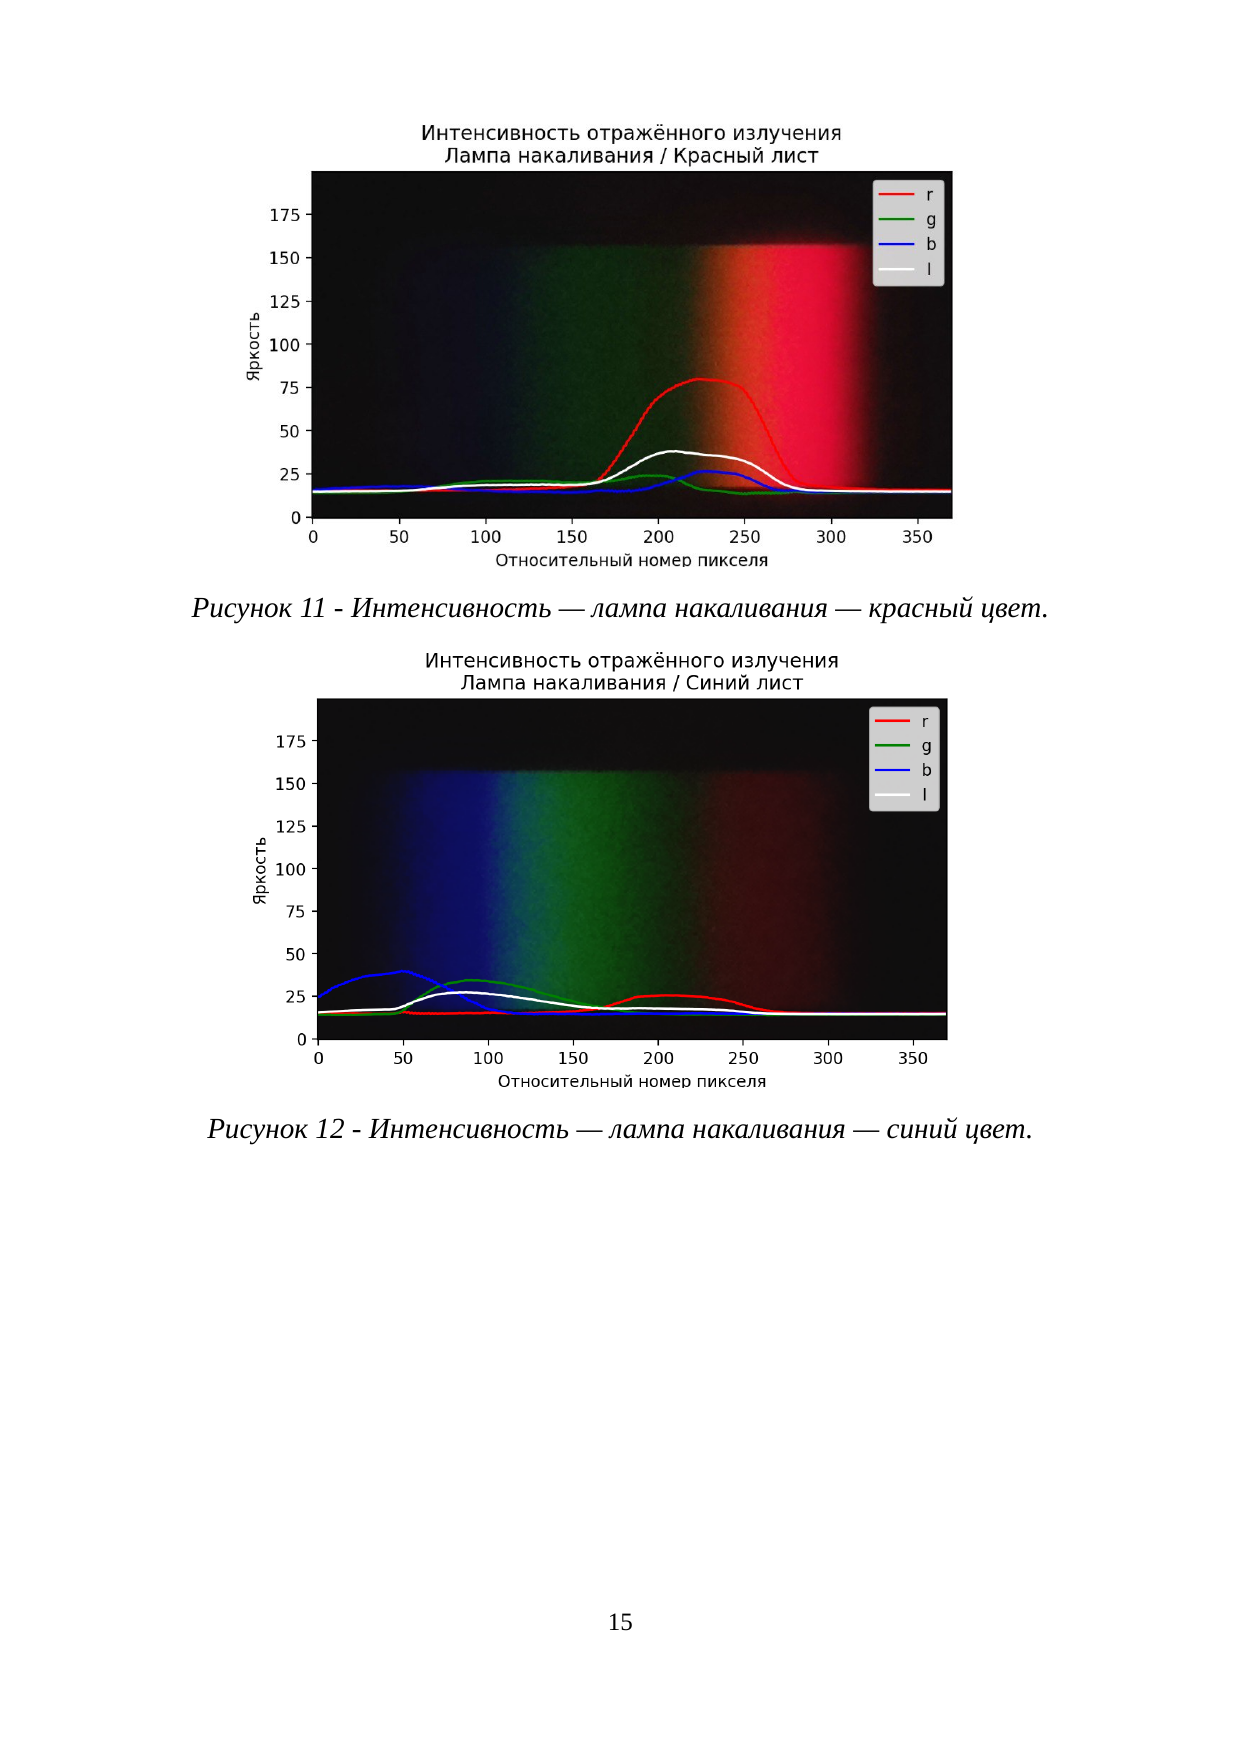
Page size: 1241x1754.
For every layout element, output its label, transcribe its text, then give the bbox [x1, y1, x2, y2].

text Рисунок 11 - Интенсивность — лампа накаливания — красный цвет. [118, 590, 1122, 623]
text Рисунок 12 - Интенсивность — лампа накаливания — синий цвет. [118, 1111, 1122, 1144]
picture [163, 118, 1077, 567]
picture [171, 646, 1070, 1088]
